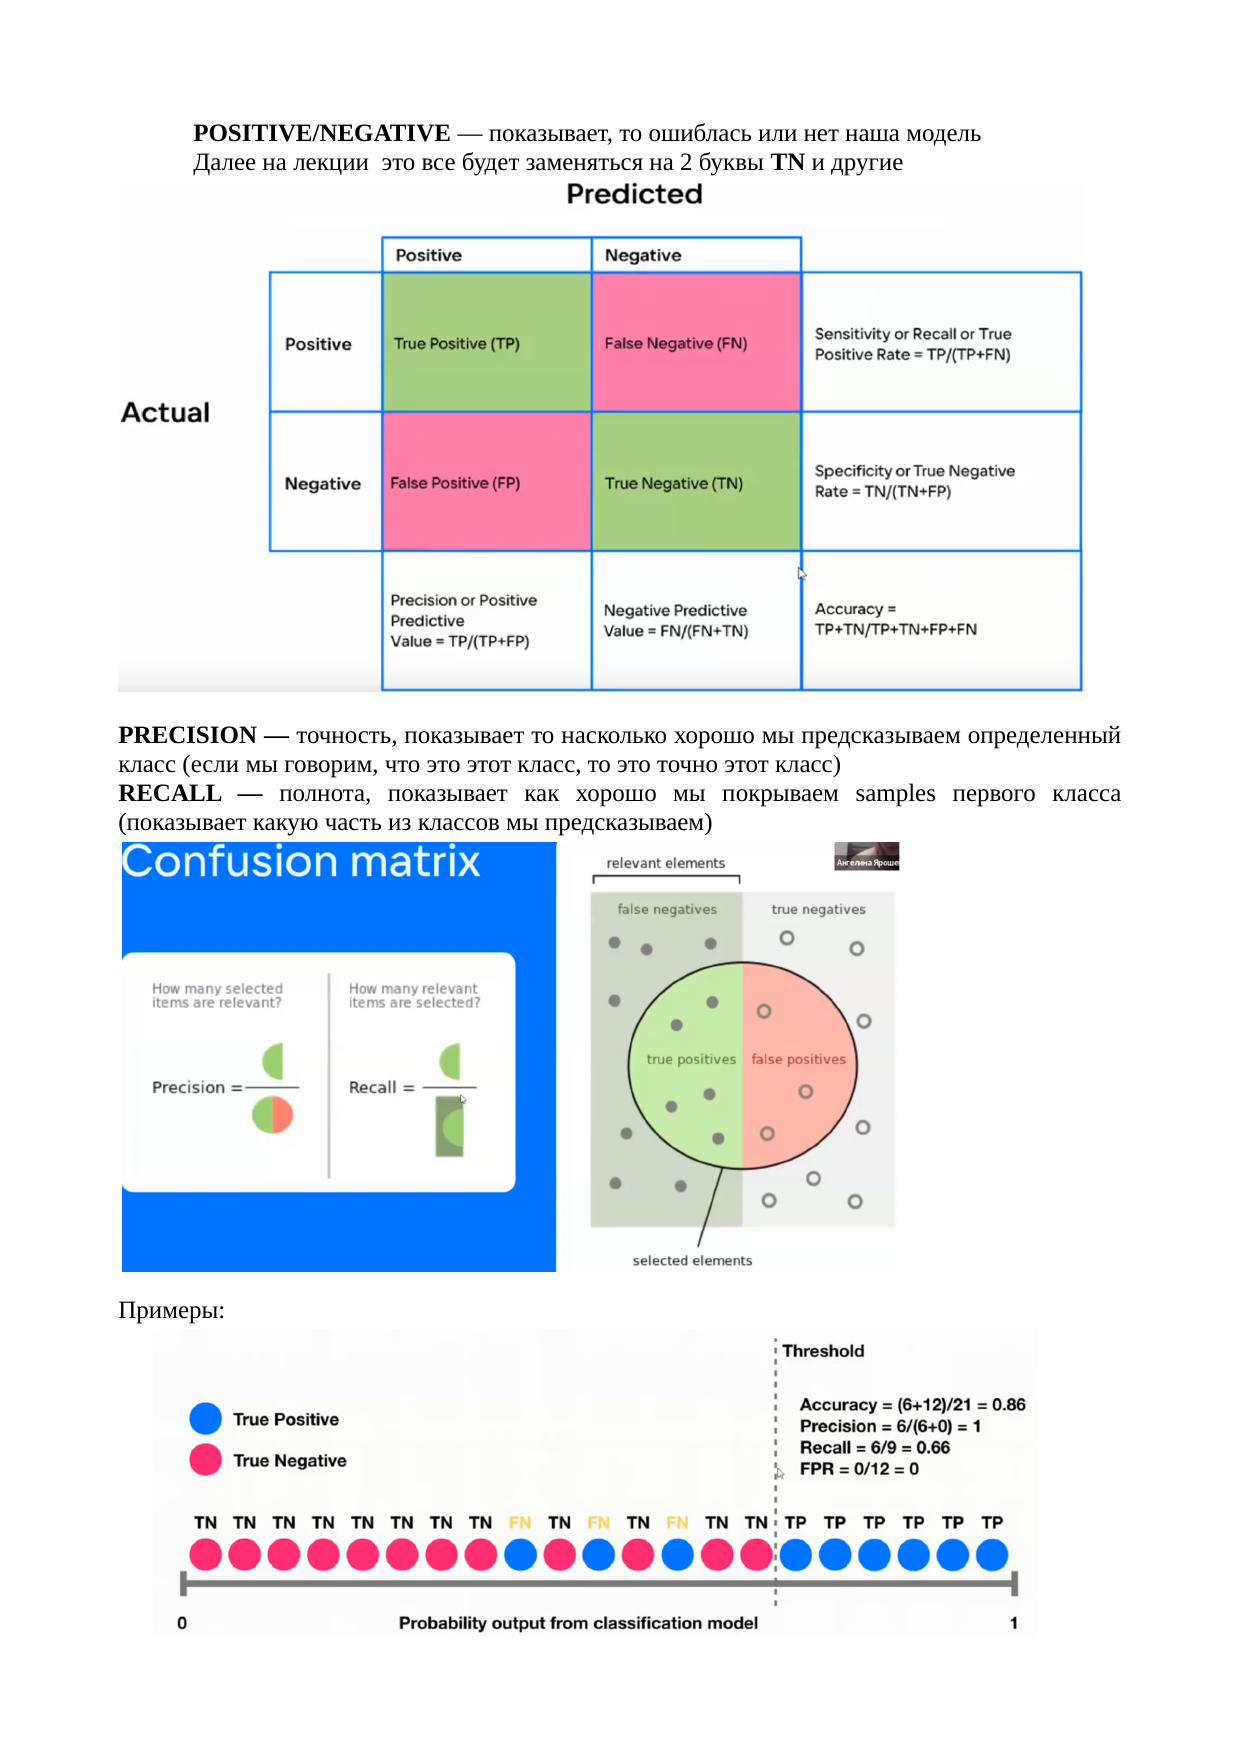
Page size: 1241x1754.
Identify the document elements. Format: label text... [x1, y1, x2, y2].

list Далее на лекции это все будет заменяться на 2 буквы TN и другие [156, 147, 1122, 176]
picture [118, 181, 1085, 692]
text PRECISION — точность, показывает то насколько хорошо мы предсказываем определенный класс (если мы говорим, что это этот класс, то это точно этот класс) [118, 720, 1122, 778]
text RECALL — полнота, показывает как хорошо мы покрываем samples первого класса (показывает какую часть из классов мы предсказываем) [118, 778, 1122, 835]
picture [122, 842, 900, 1272]
list POSITIVE/NEGATIVE — показывает, то ошиблась или нет наша модель [156, 118, 1122, 147]
text Примеры: [118, 1295, 1122, 1324]
picture [152, 1329, 1038, 1636]
